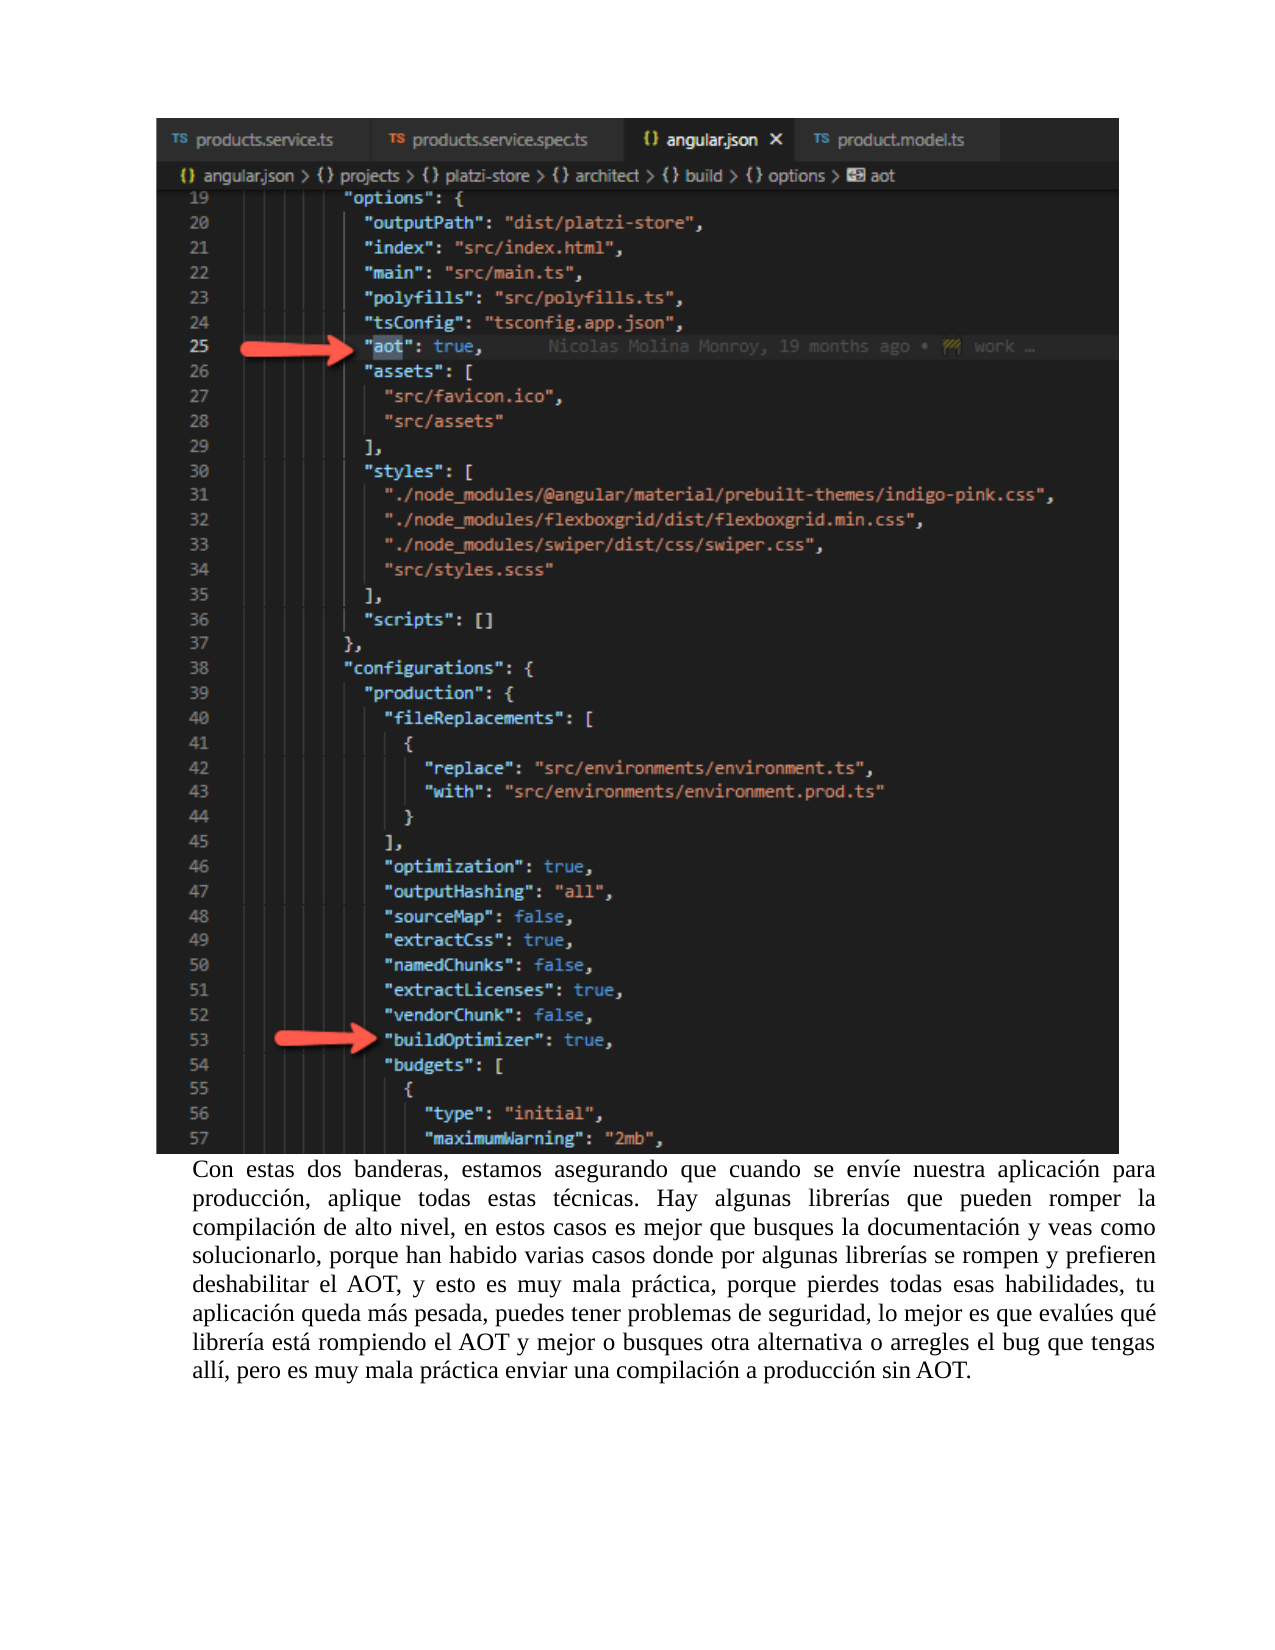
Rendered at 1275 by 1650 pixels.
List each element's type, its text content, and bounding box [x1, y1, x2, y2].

text Con estas dos banderas, estamos asegurando que cuando se envíe nuestra aplicación para producción, aplique todas estas técnicas. Hay algunas librerías que pueden romper la compilación de alto nivel, en estos casos es mejor que busques la documentación y veas como solucionarlo, porque han habido varias casos donde por algunas librerías se rompen y prefieren deshabilitar el AOT, y esto es muy mala práctica, porque pierdes todas esas habilidades, tu aplicación queda más pesada, puedes tener problemas de seguridad, lo mejor es que evalúes qué librería está rompiendo el AOT y mejor o busques otra alternativa o arregles el bug que tengas allí, pero es muy mala práctica enviar una compilación a producción sin AOT. [192, 614, 1157, 1384]
